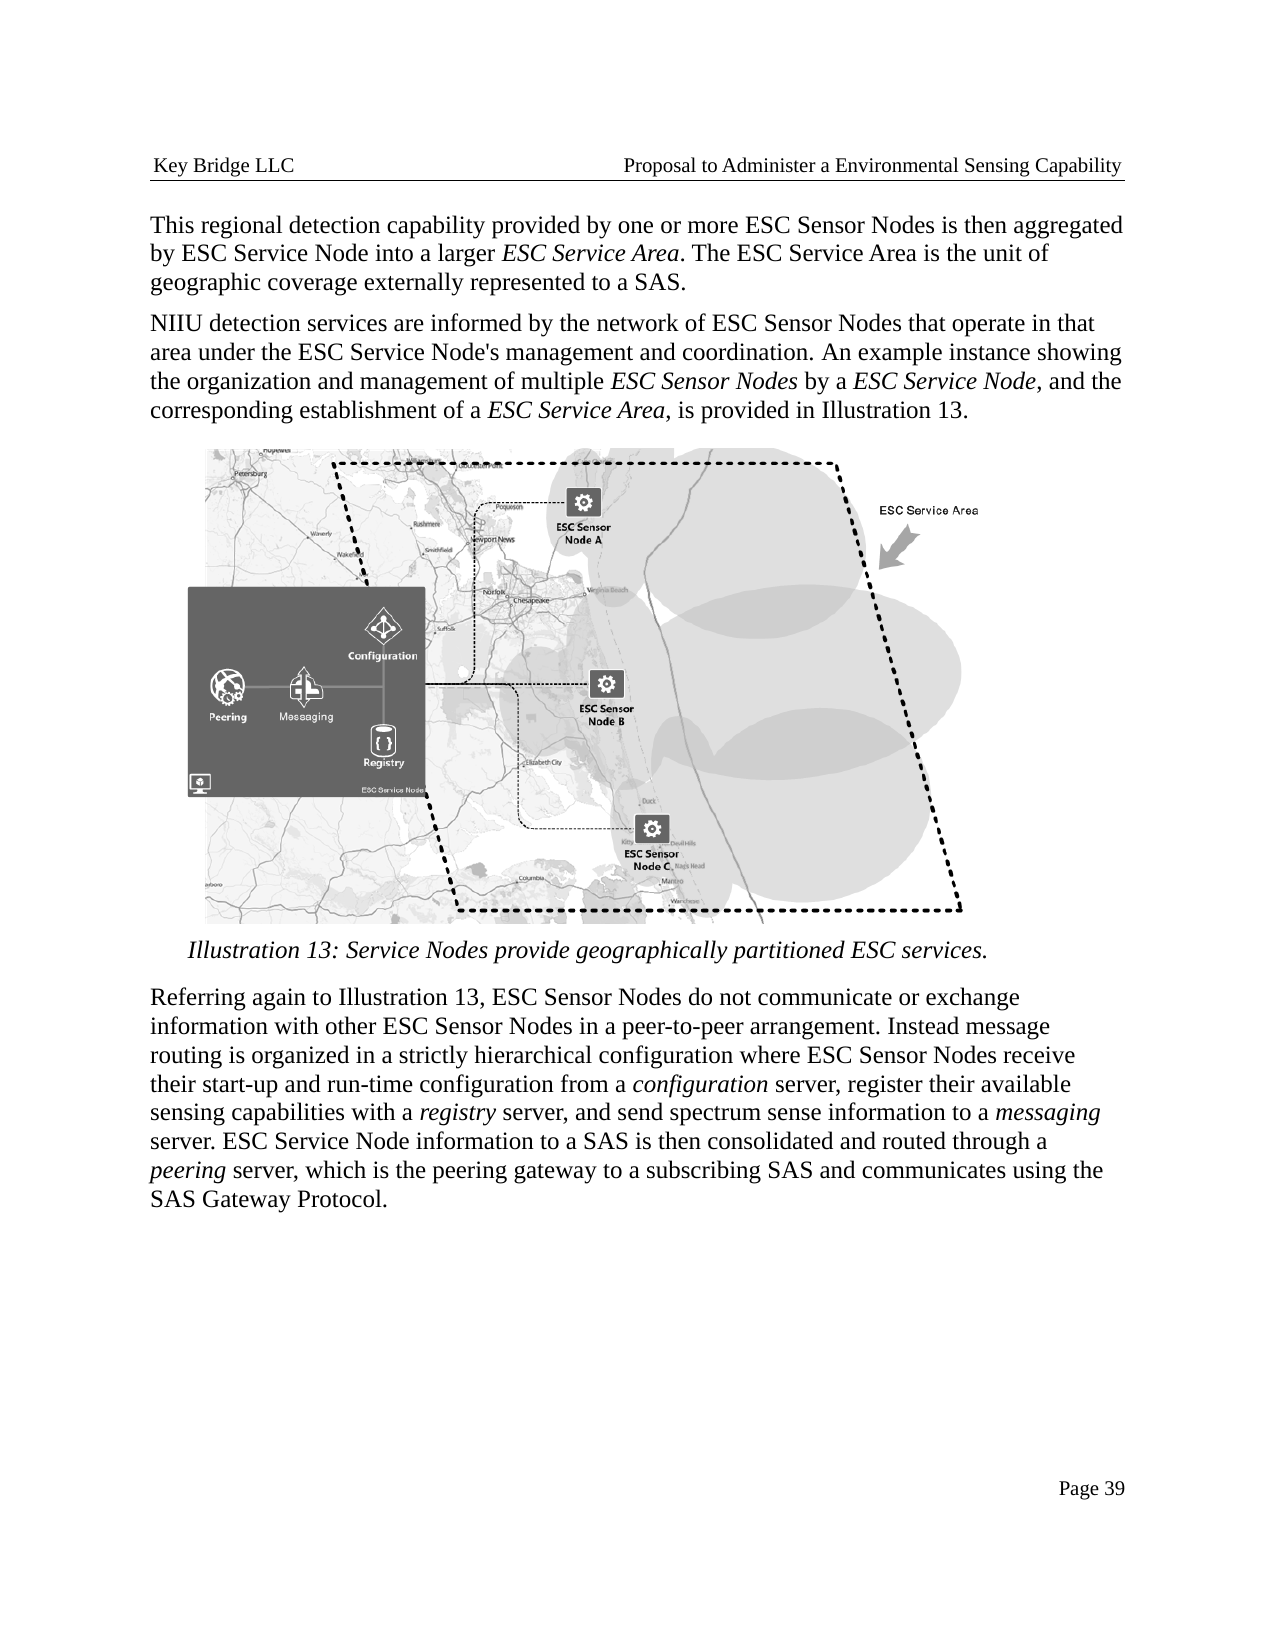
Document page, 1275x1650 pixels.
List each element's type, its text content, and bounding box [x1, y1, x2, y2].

text NIIU detection services are informed by the network of ESC Sensor Nodes that operate in that area under the ESC Service Node's management and coordination. An example instance showing the organization and management of multiple ESC Sensor Nodes by a ESC Service Node, and the corresponding establishment of a ESC Service Area, is provided in Illustration 13. [150, 308, 1125, 423]
text Referring again to Illustration 13, ESC Sensor Nodes do not communicate or exchange information with other ESC Sensor Nodes in a peer-to-peer arrangement. Instead message routing is organized in a strictly hierarchical configuration where ESC Sensor Nodes receive their start-up and run-time configuration from a configuration server, register their available sensing capabilities with a registry server, and send spectrum sense information to a messaging server. ESC Service Node information to a SAS is then consolidated and routed through a peering server, which is the peering gateway to a subscribing SAS and communicates using the SAS Gateway Protocol. [150, 436, 1125, 1212]
picture [187, 448, 1088, 924]
text This regional detection capability provided by one or more ESC Sensor Nodes is then aggregated by ESC Service Node into a larger ESC Service Area. The ESC Service Area is the unit of geographic coverage externally represented to a SAS. [150, 210, 1125, 296]
text Illustration 13: Service Nodes provide geographically partitioned ESC services. [187, 924, 1087, 964]
